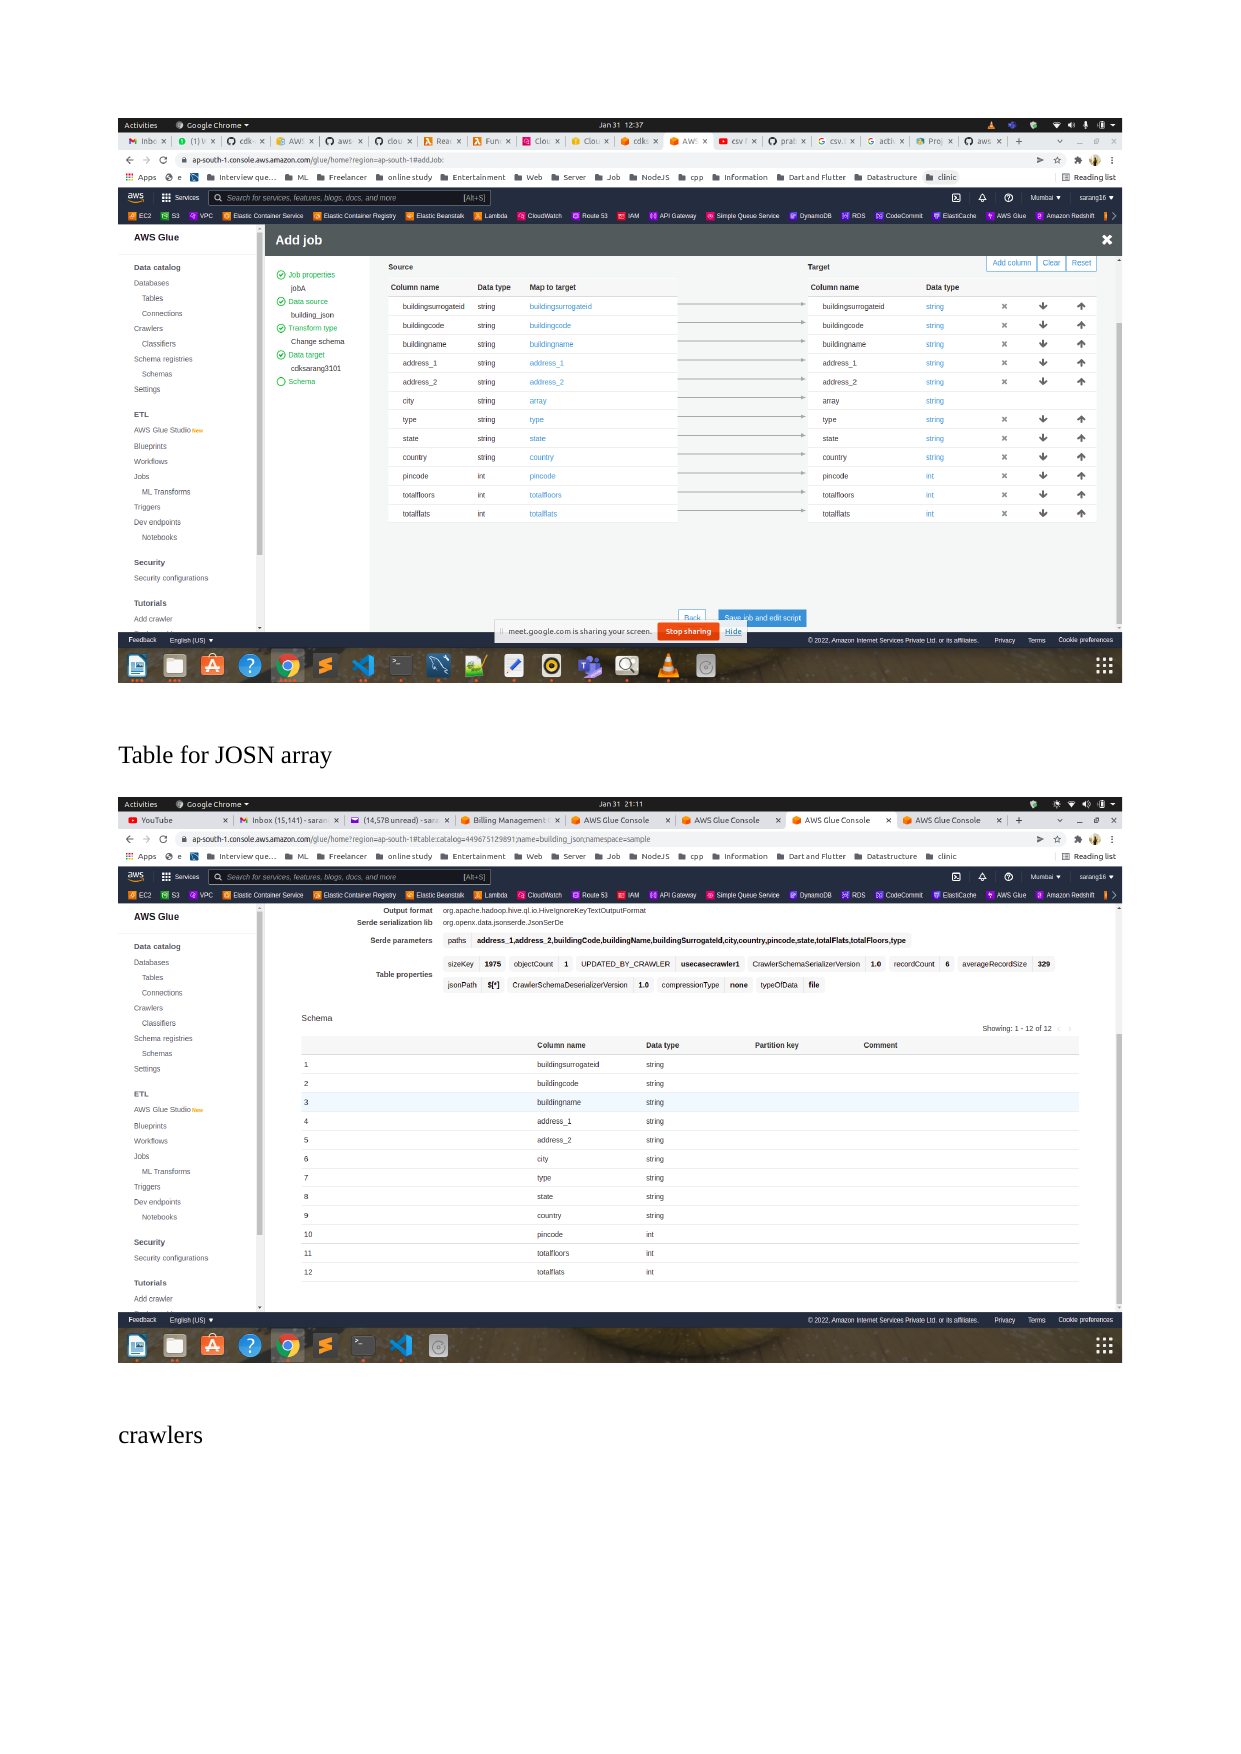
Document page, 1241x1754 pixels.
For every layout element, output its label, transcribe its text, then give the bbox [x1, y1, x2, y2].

text Table for JOSN array [118, 740, 1122, 769]
text crawlers [118, 1420, 1122, 1449]
picture [118, 797, 1123, 1363]
picture [118, 118, 1123, 683]
